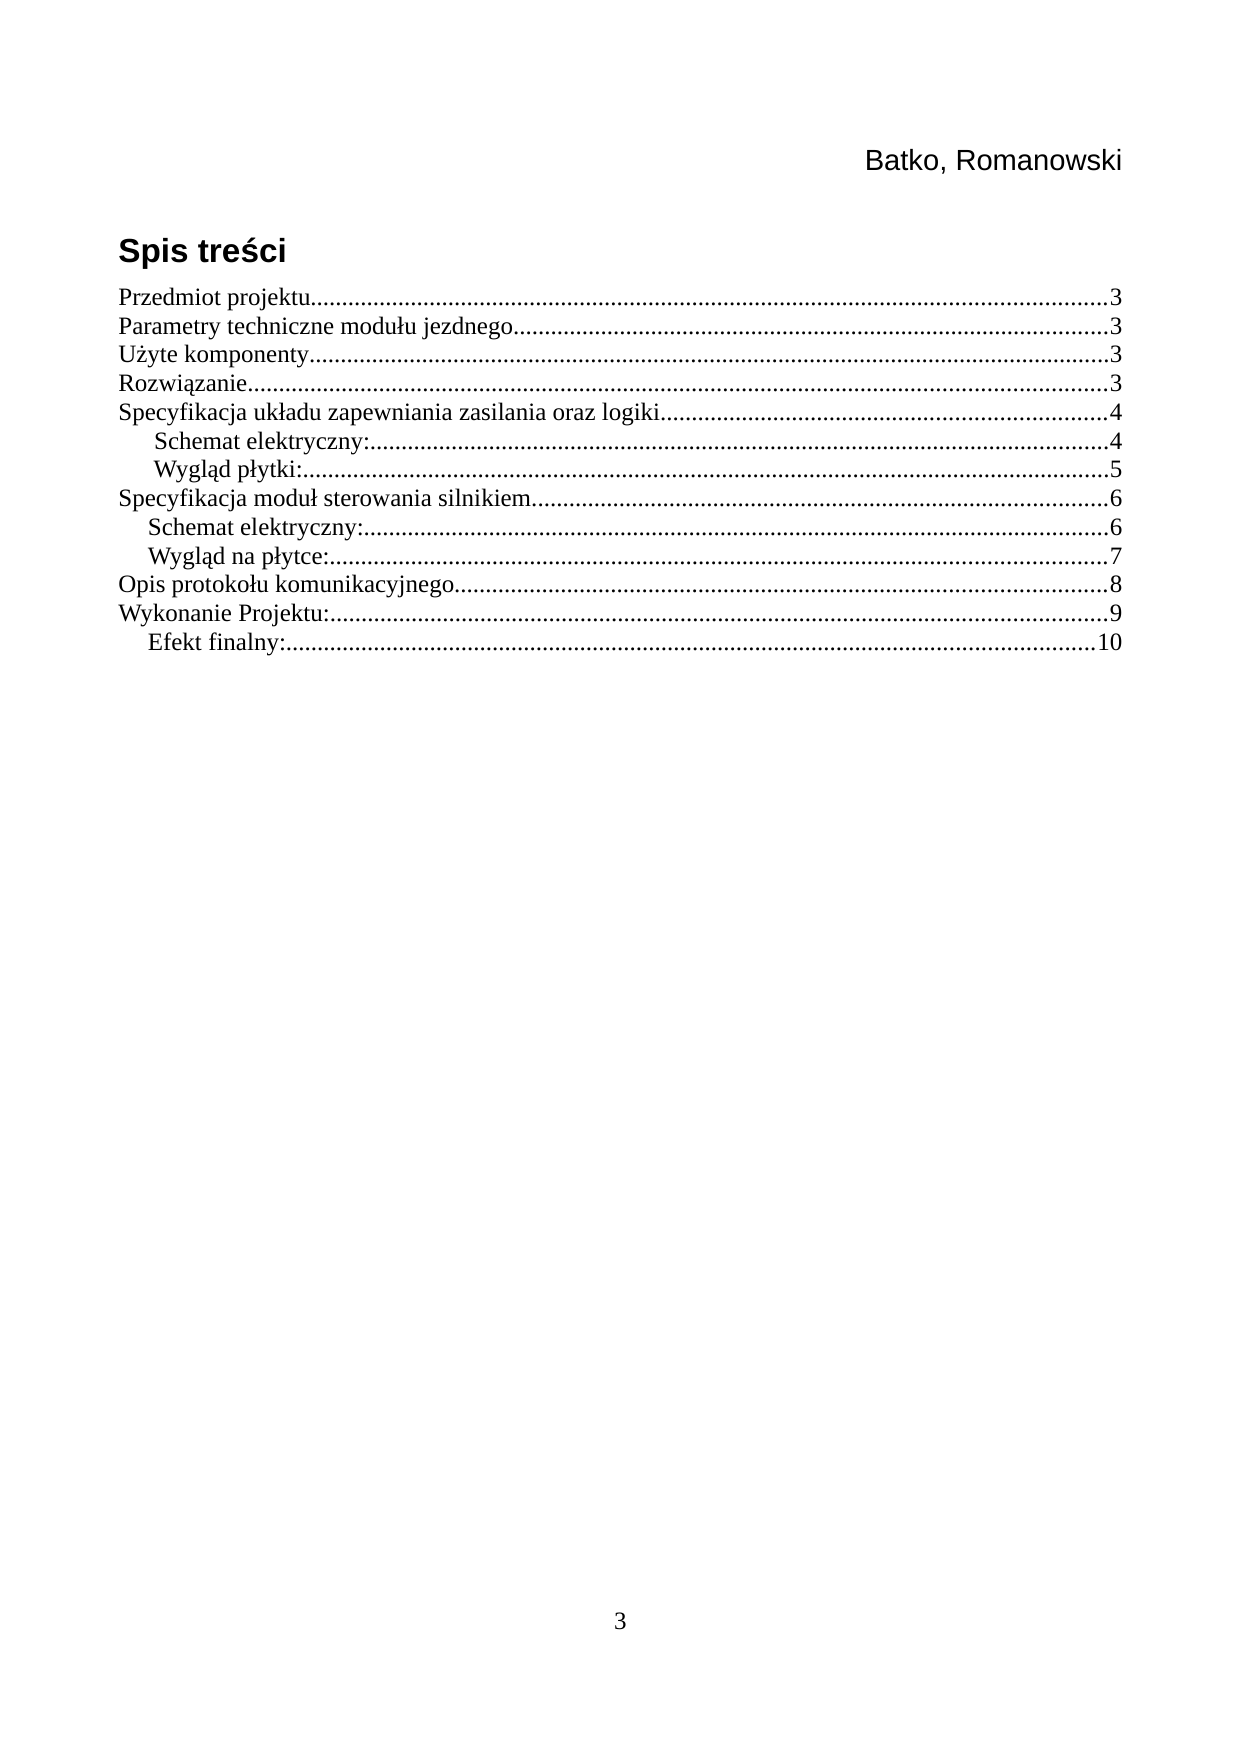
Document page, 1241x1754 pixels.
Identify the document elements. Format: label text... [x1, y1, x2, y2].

text Opis protokołu komunikacyjnego 8 [118, 569, 1122, 598]
text Schemat elektryczny: 4 [148, 426, 1122, 454]
text Parametry techniczne modułu jezdnego 3 [118, 311, 1122, 339]
text Specyfikacja moduł sterowania silnikiem. 6 [118, 483, 1122, 512]
text Wygląd na płytce: 7 [148, 541, 1122, 569]
text Wykonanie Projektu: 9 [118, 598, 1122, 627]
text Efekt finalny: 10 [148, 627, 1122, 656]
text Rozwiązanie 3 [118, 368, 1122, 397]
text Specyfikacja układu zapewniania zasilania oraz logiki 4 [118, 397, 1122, 426]
text Schemat elektryczny: 6 [148, 512, 1122, 541]
text Przedmiot projektu 3 [118, 282, 1122, 311]
text Wygląd płytki: 5 [148, 454, 1122, 483]
subtitle Spis treści [118, 231, 1122, 269]
text Użyte komponenty 3 [118, 339, 1122, 368]
